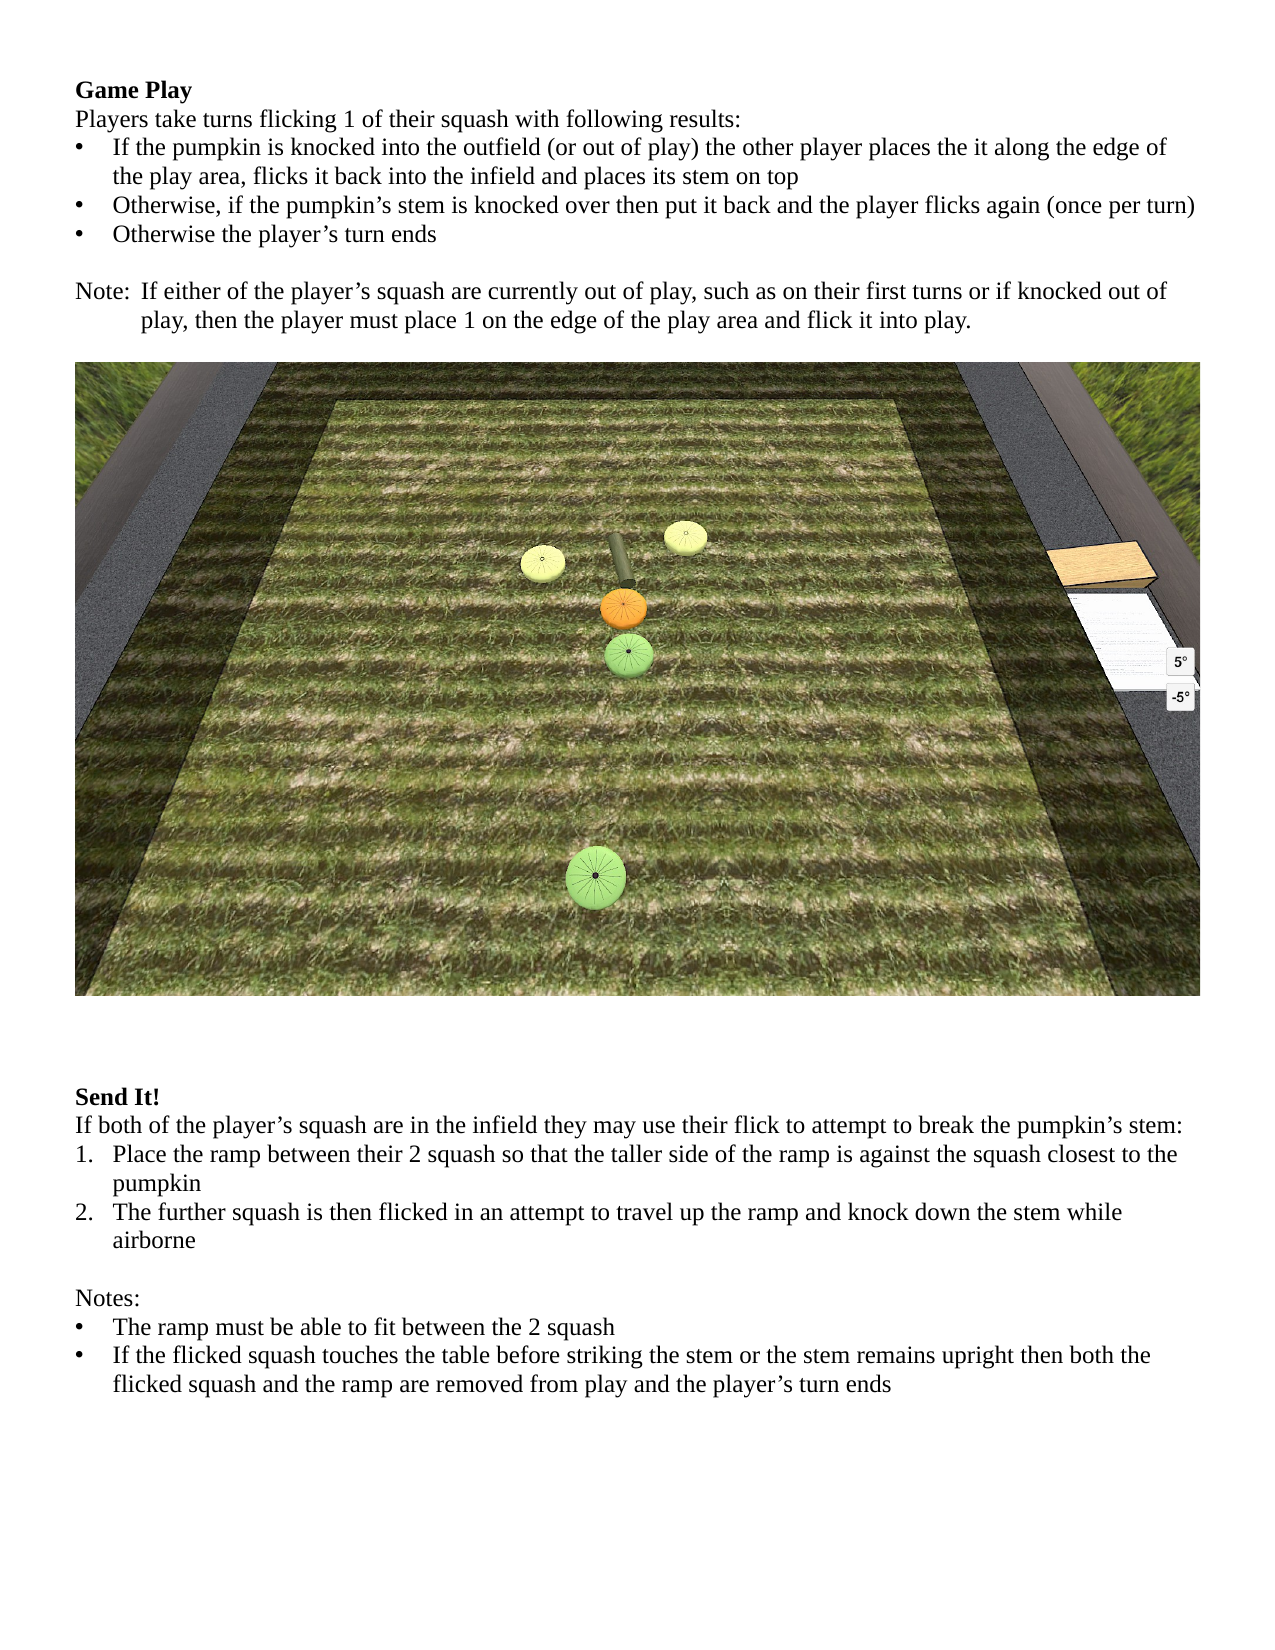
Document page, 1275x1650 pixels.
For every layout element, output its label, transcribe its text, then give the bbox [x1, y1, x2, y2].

text Players take turns flicking 1 of their squash with following results: [75, 104, 1200, 132]
list If the flicked squash touches the table before striking the stem or the stem remains upright then both the flicked squash and the ramp are removed from play and the player’s turn ends [75, 1340, 1200, 1398]
text Note: If either of the player’s squash are currently out of play, such as on their first turns or if knocked out of play, then the player must place 1 on the edge of the play area and flick it into play. [75, 276, 1200, 334]
text Game Play [75, 75, 1200, 104]
list Otherwise, if the pumpkin’s stem is knocked over then put it back and the player flicks again (once per turn) [75, 190, 1200, 219]
text Notes: [75, 1283, 1200, 1312]
list The further squash is then flicked in an attempt to travel up the ramp and knock down the stem while airborne [75, 1197, 1200, 1254]
list Place the ramp between their 2 squash so that the taller side of the ramp is against the squash closest to the pumpkin [75, 1139, 1200, 1197]
text If both of the player’s squash are in the infield they may use their flick to attempt to break the pumpkin’s stem: [75, 1110, 1200, 1139]
list Otherwise the player’s turn ends [75, 219, 1200, 247]
text Send It! [75, 1082, 1200, 1110]
list The ramp must be able to fit between the 2 squash [75, 1312, 1200, 1340]
picture [75, 362, 1200, 996]
list If the pumpkin is knocked into the outfield (or out of play) the other player places the it along the edge of the play area, flicks it back into the infield and places its stem on top [75, 132, 1200, 190]
